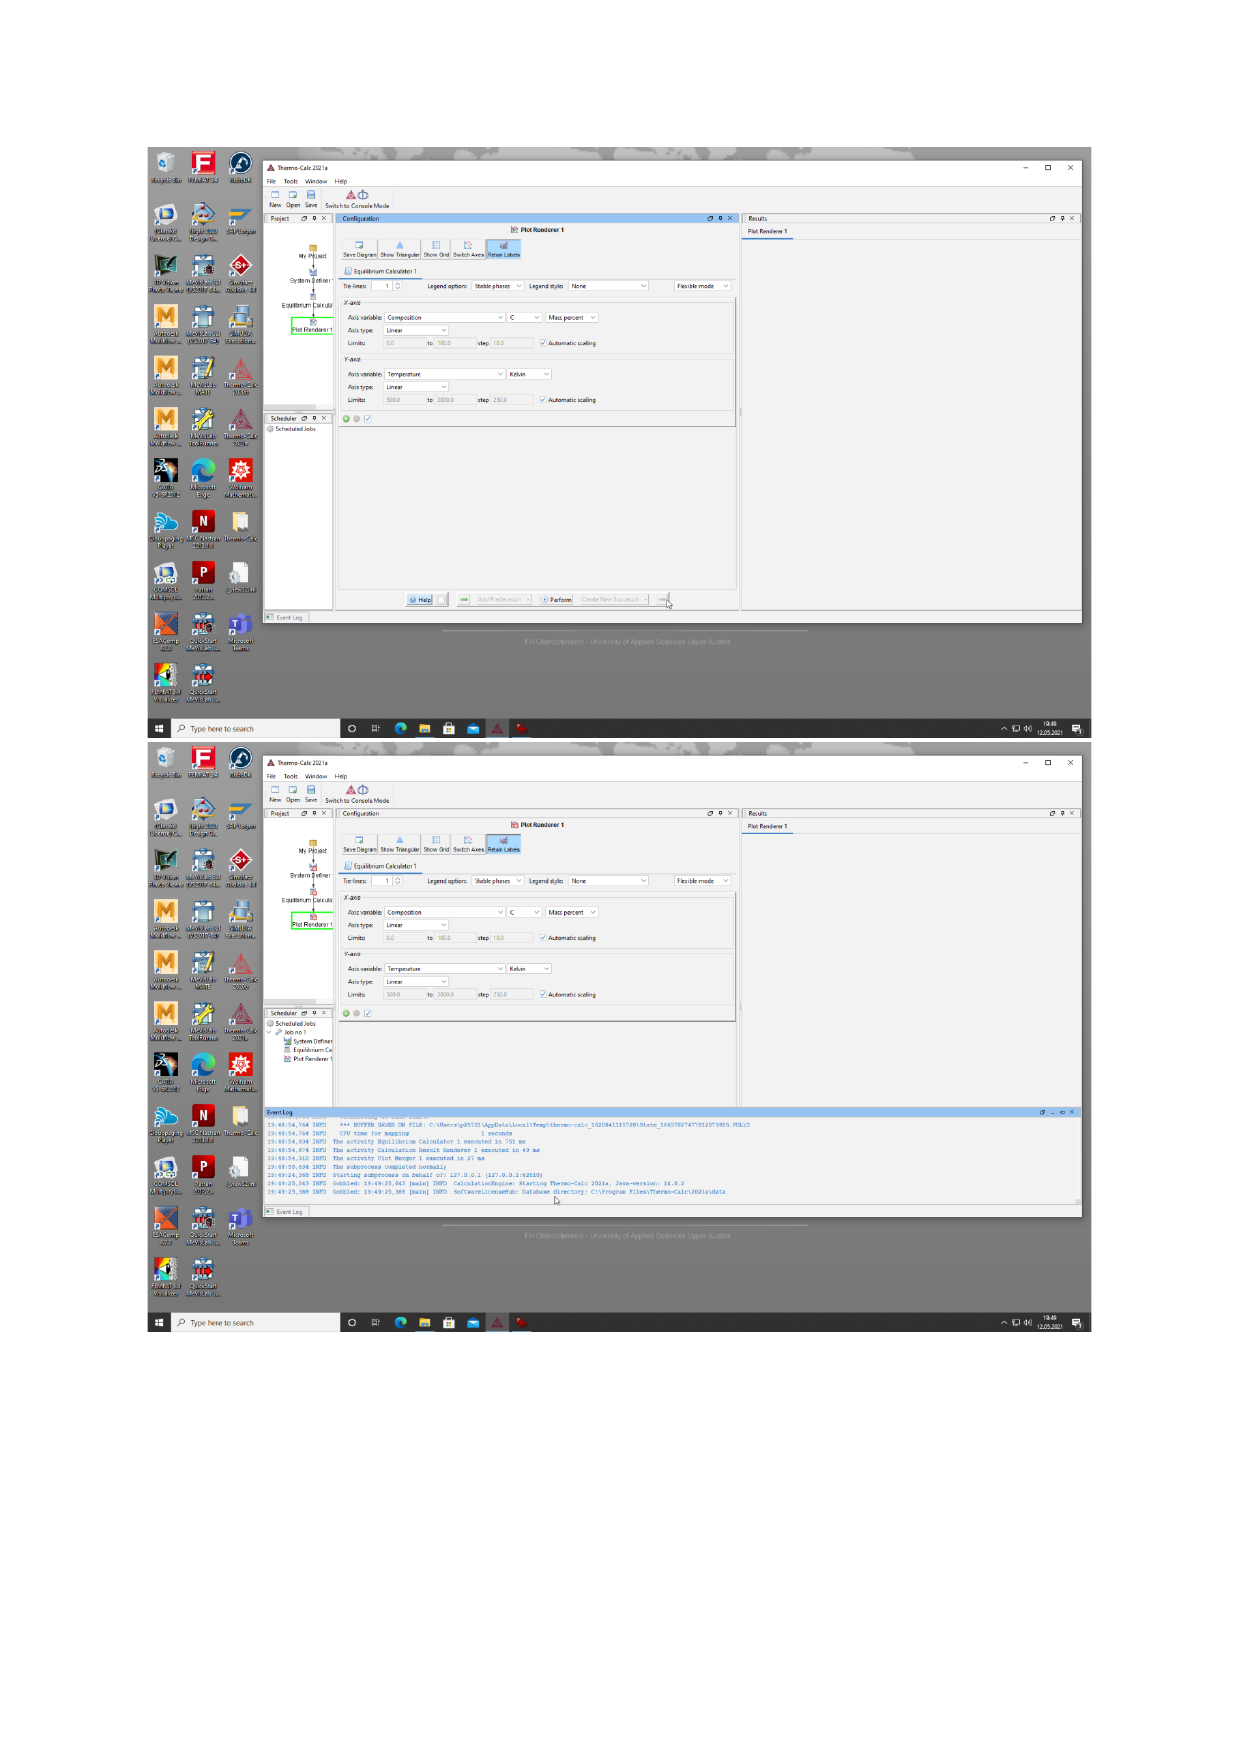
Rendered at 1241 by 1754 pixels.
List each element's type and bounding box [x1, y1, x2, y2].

picture [147, 742, 1092, 1332]
picture [147, 147, 1092, 738]
